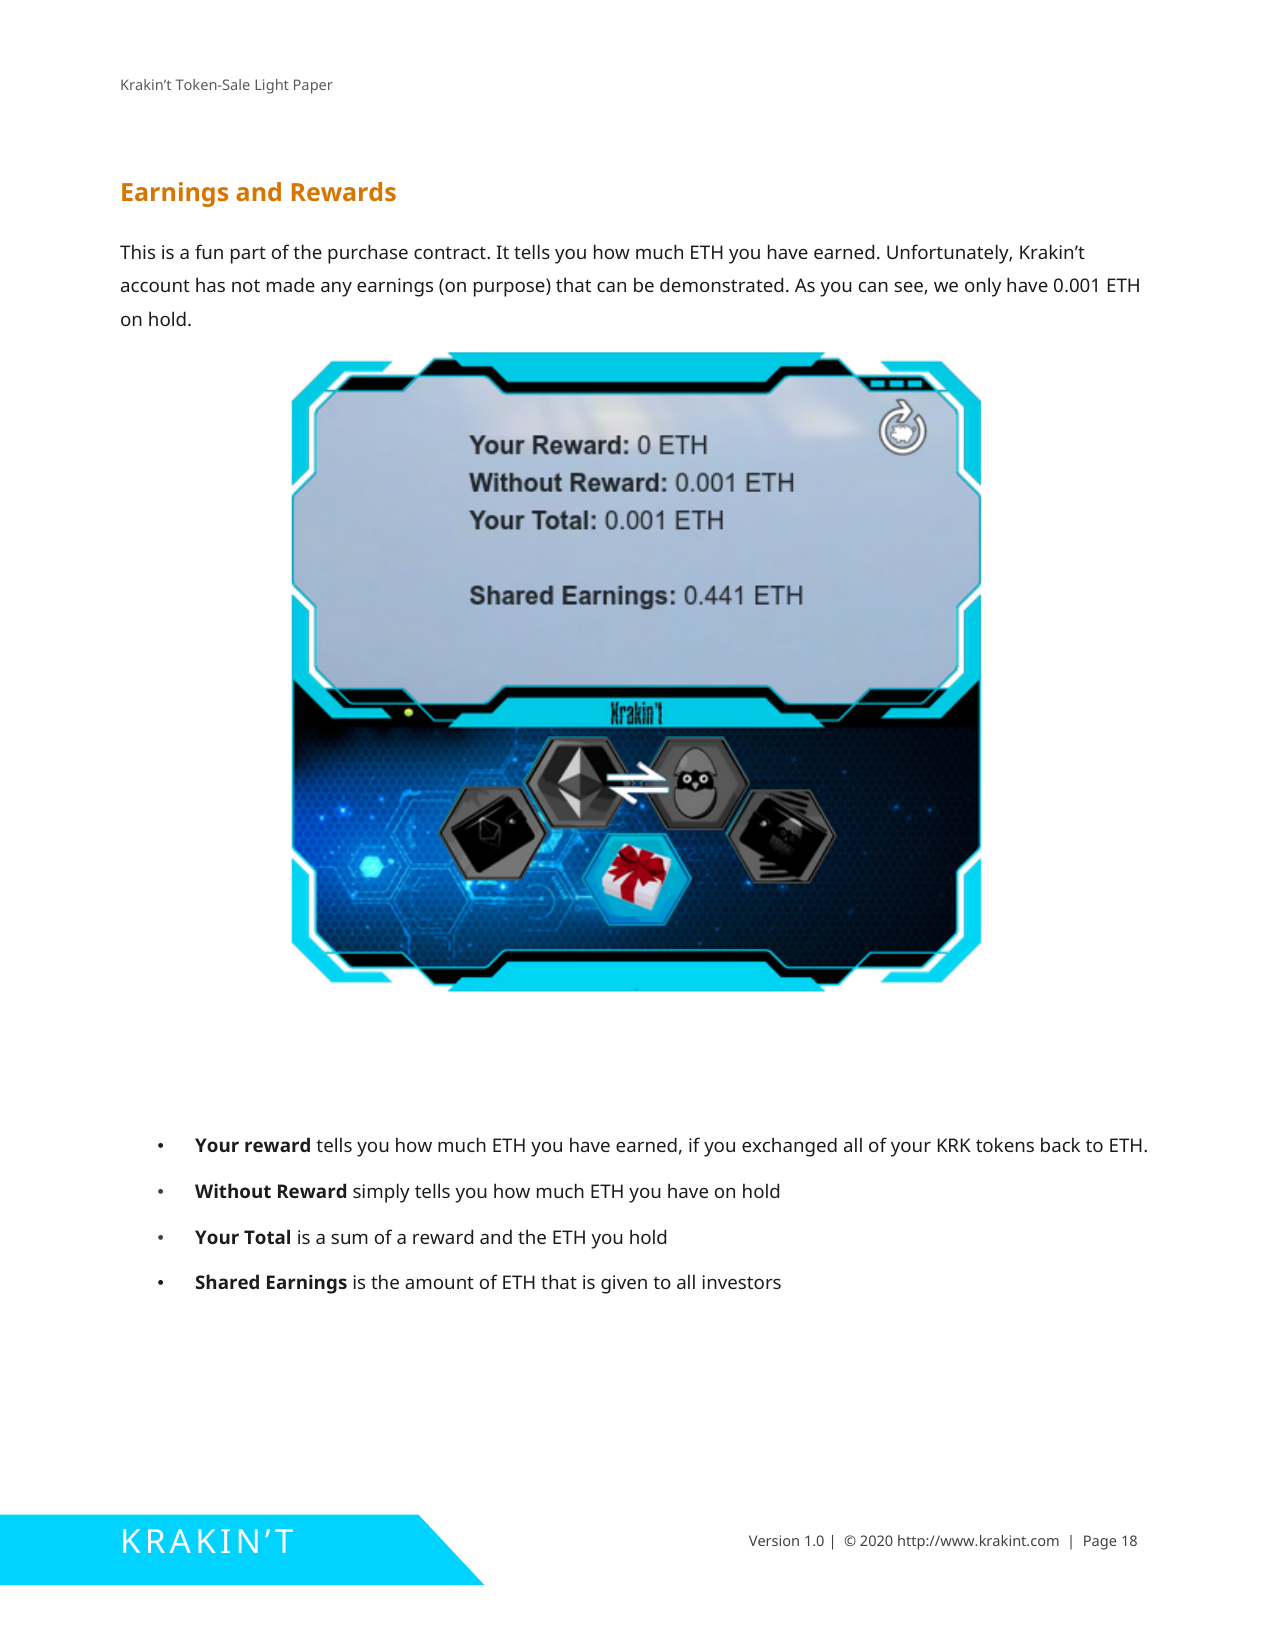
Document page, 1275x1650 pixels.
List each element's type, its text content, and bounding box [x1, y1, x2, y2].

picture [289, 352, 986, 998]
text Earnings and Rewards [120, 174, 1155, 208]
text This is a fun part of the purchase contract. It tells you how much ETH you have earned. Unfortunately, Krakin’t account has not made any earnings (on purpose) that can be demonstrated. As you can see, we only have 0.001 ETH on hold. [120, 239, 1155, 331]
list Without Reward simply tells you how much ETH you have on hold [157, 1178, 1155, 1204]
list Your reward tells you how much ETH you have earned, if you exchanged all of your KRK tokens back to ETH. [157, 1133, 1155, 1158]
list Your Total is a sum of a reward and the ETH you hold [157, 1224, 1155, 1249]
list Shared Earnings is the amount of ETH that is given to all investors [157, 1269, 1155, 1295]
